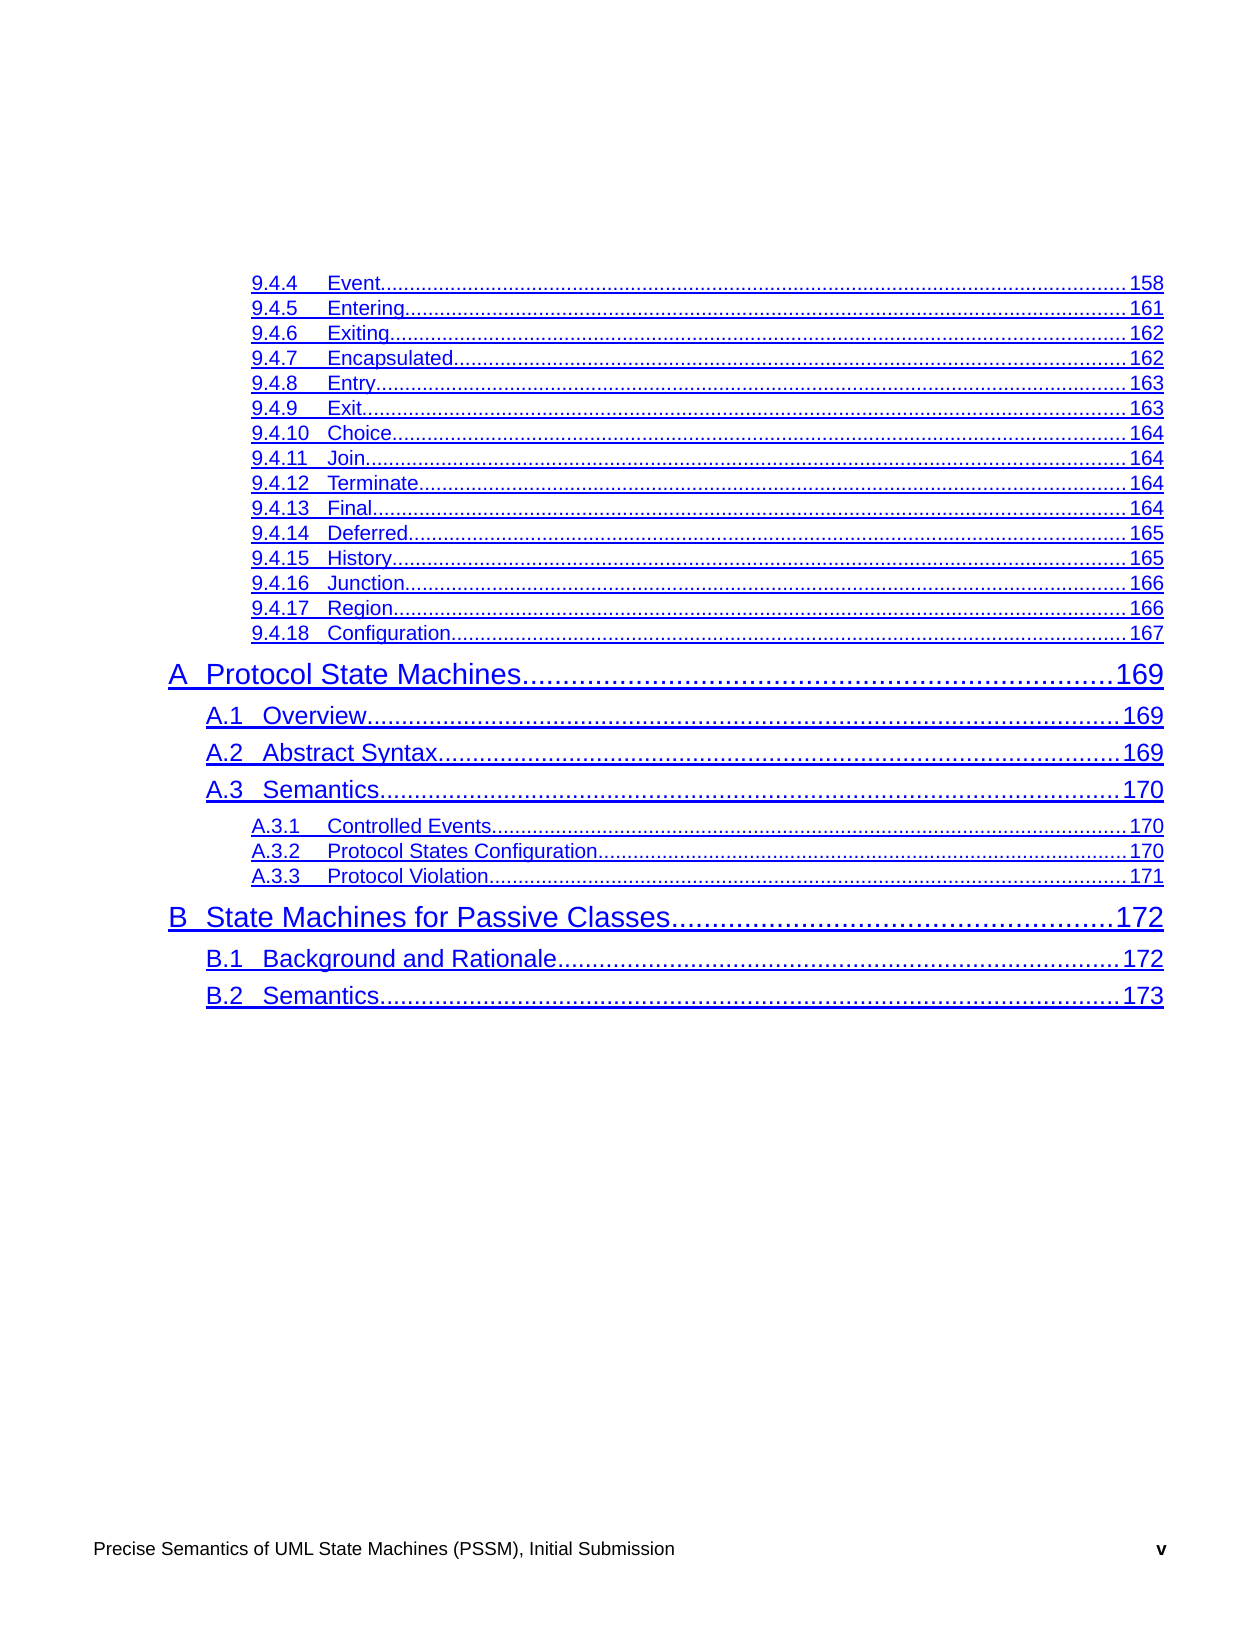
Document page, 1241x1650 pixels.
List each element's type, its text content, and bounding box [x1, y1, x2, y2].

text A.1 Overview 169 [206, 701, 1164, 726]
text 9.4.11 Join 164 [251, 445, 1164, 467]
text 9.4.10 Choice 164 [251, 420, 1164, 442]
text 9.4.8 Entry 163 [251, 370, 1164, 392]
text B.2 Semantics 173 [206, 981, 1164, 1006]
text 9.4.4 Event 158 [251, 270, 1164, 292]
text B State Machines for Passive Classes 172 [168, 898, 1164, 929]
text 9.4.7 Encapsulated 162 [251, 345, 1164, 367]
text A.3.3 Protocol Violation 171 [251, 863, 1164, 885]
text A.3 Semantics 170 [206, 776, 1164, 800]
text 9.4.9 Exit 163 [251, 395, 1164, 417]
text B.1 Background and Rationale 172 [206, 944, 1164, 969]
text A Protocol State Machines 169 [168, 656, 1164, 687]
text 9.4.17 Region 166 [251, 595, 1164, 617]
text 9.4.14 Deferred 165 [251, 520, 1164, 542]
text 9.4.5 Entering 161 [251, 295, 1164, 317]
text 9.4.15 History 165 [251, 545, 1164, 567]
text 9.4.18 Configuration 167 [251, 620, 1164, 642]
text A.3.2 Protocol States Configuration 170 [251, 838, 1164, 860]
text A.2 Abstract Syntax 169 [206, 738, 1164, 763]
text 9.4.12 Terminate 164 [251, 470, 1164, 492]
text A.3.1 Controlled Events 170 [251, 813, 1164, 835]
text 9.4.16 Junction 166 [251, 570, 1164, 592]
text 9.4.13 Final 164 [251, 495, 1164, 517]
text 9.4.6 Exiting 162 [251, 320, 1164, 342]
